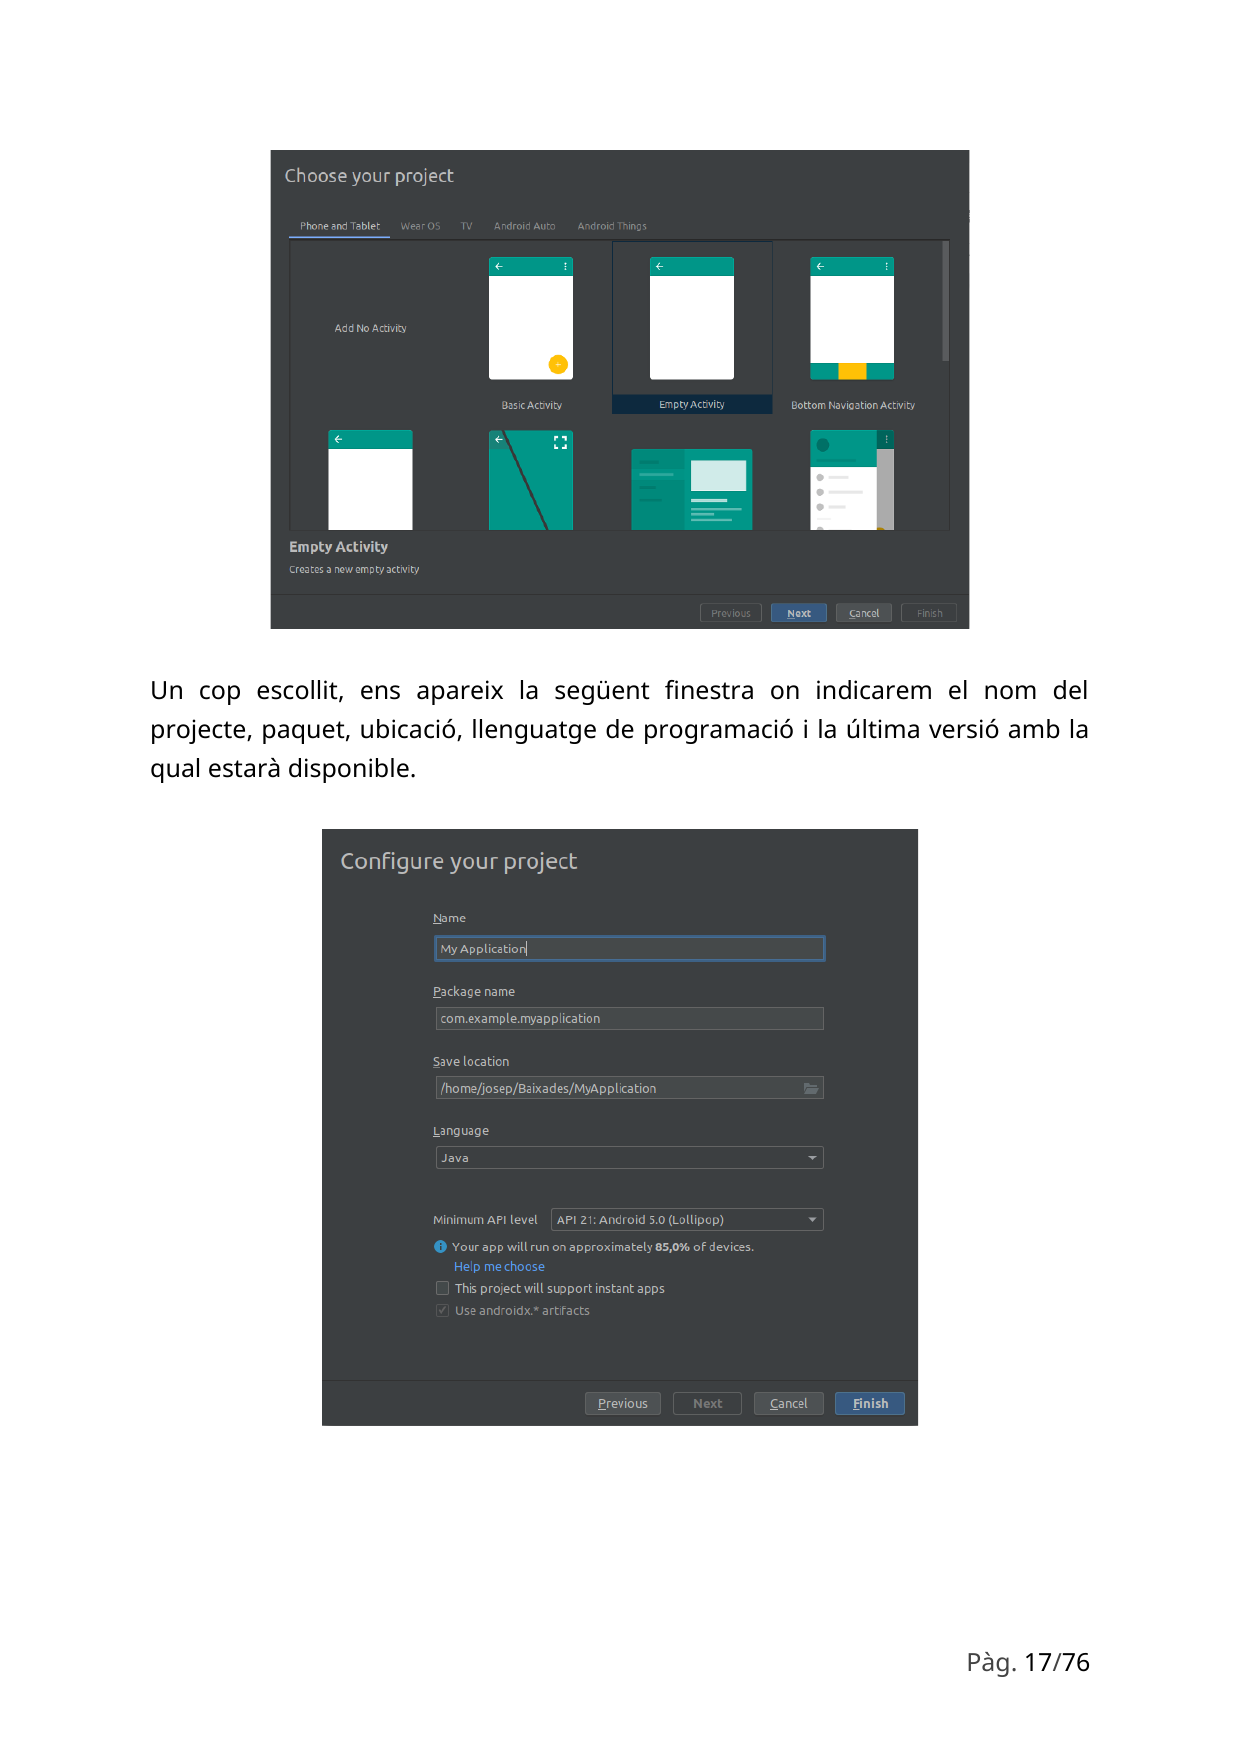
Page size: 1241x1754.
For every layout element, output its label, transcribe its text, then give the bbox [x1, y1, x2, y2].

picture [322, 829, 919, 1426]
text Un cop escollit, ens apareix la següent finestra on indicarem el nom del projecte, paquet, ubicació, llenguatge de programació i la última versió amb la qual estarà disponible. [150, 673, 1090, 785]
picture [270, 150, 970, 629]
